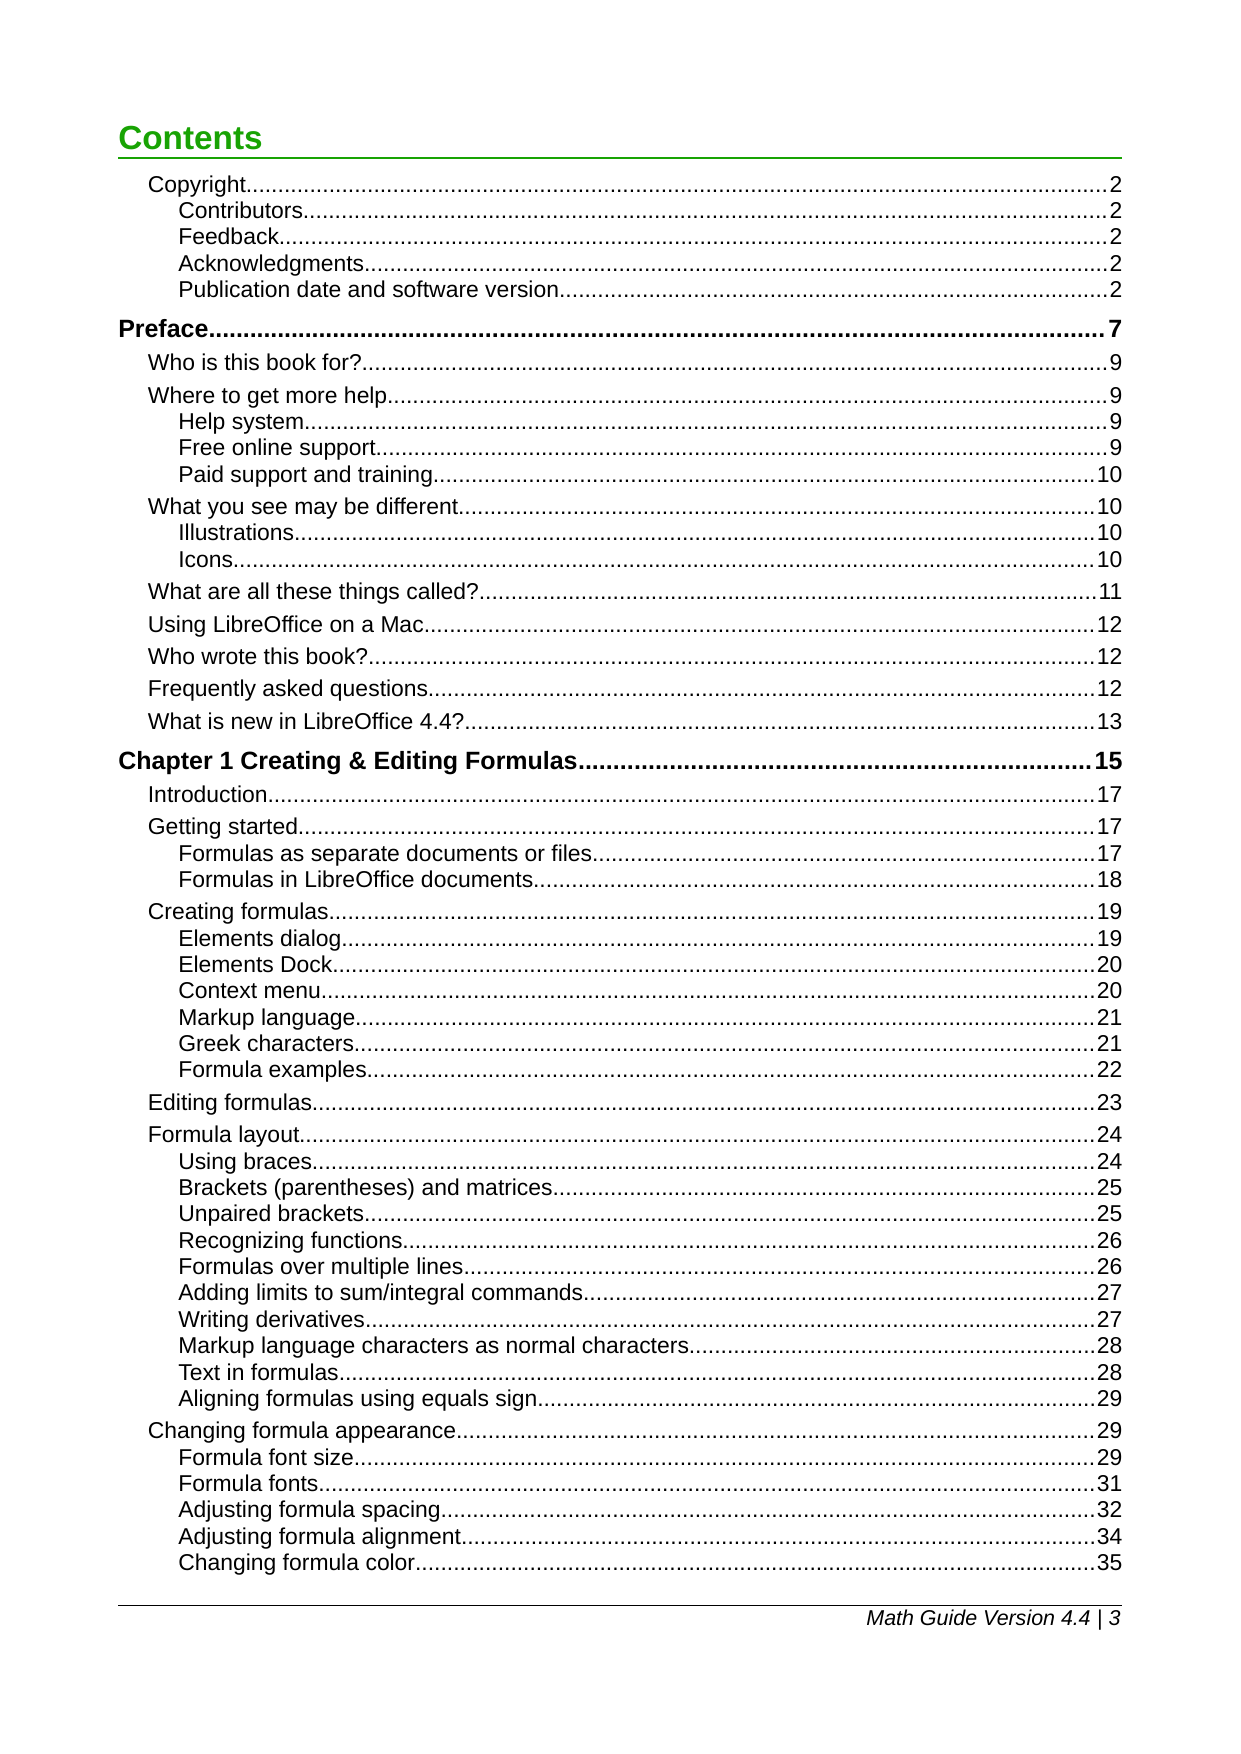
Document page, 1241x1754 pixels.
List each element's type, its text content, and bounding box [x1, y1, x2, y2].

text What are all these things called? 11 [148, 578, 1122, 604]
text Elements dialog 19 [178, 925, 1122, 951]
text Free online support 9 [178, 434, 1122, 461]
text Illustrations 10 [178, 519, 1122, 546]
text Changing formula appearance 29 [148, 1417, 1122, 1443]
text Who wrote this book? 12 [148, 643, 1122, 669]
text Brackets (parentheses) and matrices 25 [178, 1174, 1122, 1200]
text Adjusting formula alignment 34 [178, 1523, 1122, 1549]
text Adding limits to sum/integral commands 27 [178, 1279, 1122, 1306]
subtitle Contents [118, 118, 1122, 157]
text Formulas over multiple lines 26 [178, 1253, 1122, 1279]
text Icons 10 [178, 546, 1122, 572]
text Preface 7 [118, 314, 1122, 343]
text Greek characters 21 [178, 1030, 1122, 1056]
text Where to get more help 9 [148, 382, 1122, 408]
text Using LibreOffice on a Mac 12 [148, 611, 1122, 637]
text Formulas in LibreOffice documents 18 [178, 866, 1122, 892]
text Copyright 2 [148, 171, 1122, 197]
text Editing formulas 23 [148, 1089, 1122, 1115]
text Introduction 17 [148, 781, 1122, 807]
text Formula fonts 31 [178, 1470, 1122, 1496]
text Using braces 24 [178, 1148, 1122, 1174]
text Context menu 20 [178, 977, 1122, 1004]
text What you see may be different 10 [148, 493, 1122, 519]
text Paid support and training 10 [178, 461, 1122, 487]
text Elements Dock 20 [178, 951, 1122, 977]
text Feedback 2 [178, 223, 1122, 250]
text Who is this book for? 9 [148, 349, 1122, 376]
text Formulas as separate documents or files 17 [178, 839, 1122, 866]
text Changing formula color 35 [178, 1549, 1122, 1575]
text Formula font size 29 [178, 1443, 1122, 1470]
text Help system 9 [178, 408, 1122, 434]
text What is new in LibreOffice 4.4? 13 [148, 708, 1122, 734]
text Acknowledgments 2 [178, 250, 1122, 276]
text Chapter 1 Creating & Editing Formulas 15 [118, 746, 1122, 775]
text Aligning formulas using equals sign 29 [178, 1385, 1122, 1411]
text Markup language 21 [178, 1004, 1122, 1030]
text Markup language characters as normal characters 28 [178, 1332, 1122, 1358]
text Frequently asked questions 12 [148, 675, 1122, 702]
text Recognizing functions 26 [178, 1227, 1122, 1253]
text Writing derivatives 27 [178, 1306, 1122, 1332]
text Getting started 17 [148, 813, 1122, 839]
text Creating formulas 19 [148, 898, 1122, 925]
text Contributors 2 [178, 197, 1122, 223]
text Unpaired brackets 25 [178, 1200, 1122, 1227]
text Adjusting formula spacing 32 [178, 1496, 1122, 1523]
text Formula layout 24 [148, 1121, 1122, 1148]
text Text in formulas 28 [178, 1358, 1122, 1385]
text Publication date and software version 2 [178, 276, 1122, 302]
text Formula examples 22 [178, 1056, 1122, 1083]
